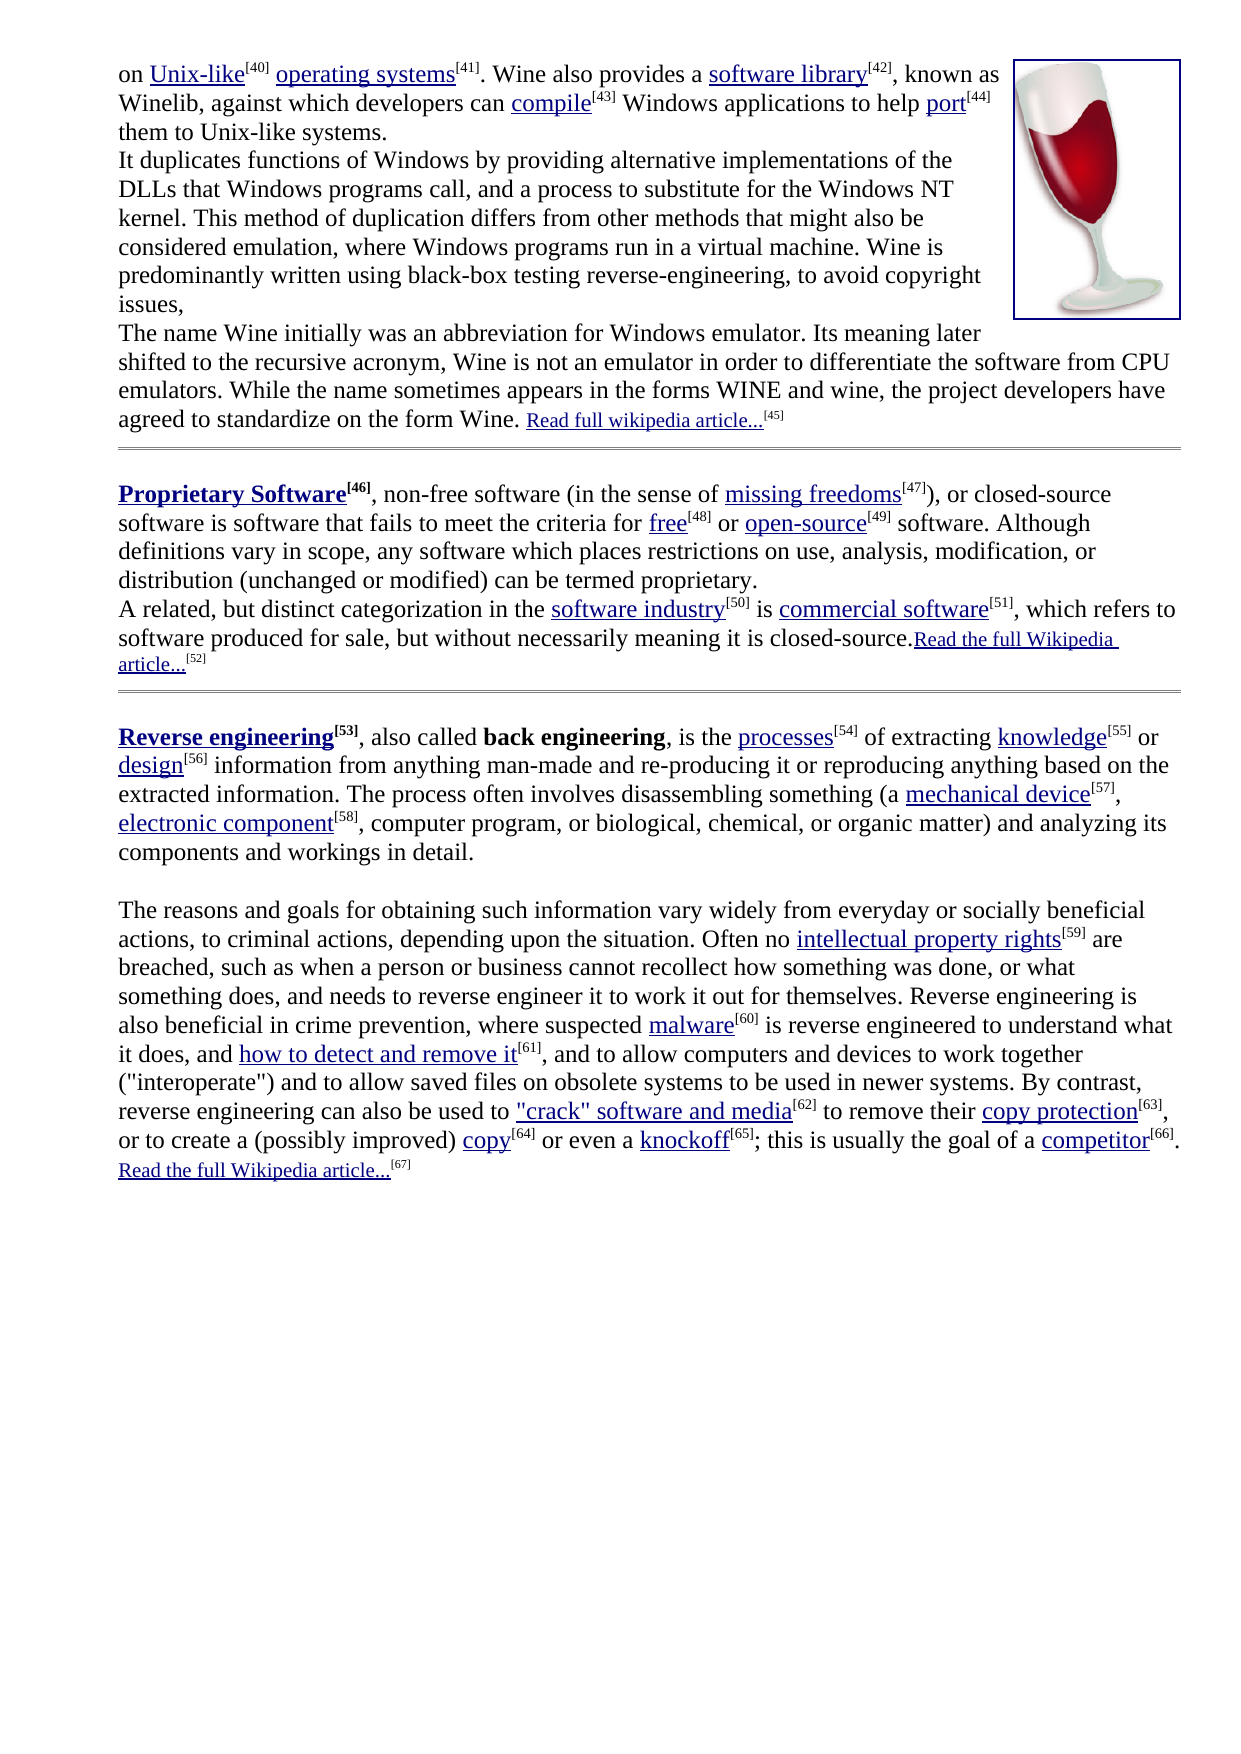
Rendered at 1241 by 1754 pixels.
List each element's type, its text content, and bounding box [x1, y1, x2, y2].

text Reverse engineering, also called back engineering, is the processes of extracting knowledge or design information from anything man-made and re-producing it or reproducing anything based on the extracted information. The process often involves disassembling something (a mechanical device, electronic component, computer program, or biological, chemical, or organic matter) and analyzing its components and workings in detail. [118, 722, 1181, 865]
text Proprietary Software, non-free software (in the sense of missing freedoms), or closed-source software is software that fails to meet the criteria for free or open-source software. Although definitions vary in scope, any software which places restrictions on use, analysis, modification, or distribution (unchanged or modified) can be termed proprietary. A related, but distinct categorization in the software industry is commercial software, which refers to software produced for sale, but without necessarily meaning it is closed-source.Read the full Wikipedia article... [118, 479, 1181, 676]
picture [1015, 61, 1179, 318]
text The reasons and goals for obtaining such information vary widely from everyday or socially beneficial actions, to criminal actions, depending upon the situation. Often no intellectual property rights are breached, such as when a person or business cannot recollect how something was done, or what something does, and needs to reverse engineer it to work it out for themselves. Reverse engineering is also beneficial in crime prevention, where suspected malware is reverse engineered to understand what it does, and how to detect and remove it, and to allow computers and devices to work together ("interoperate") and to allow saved files on obsolete systems to be used in newer systems. By contrast, reverse engineering can also be used to "crack" software and media to remove their copy protection, or to create a (possibly improved) copy or even a knockoff; this is usually the goal of a competitor. Read the full Wikipedia article... [118, 895, 1181, 1182]
text WINE: (recursive acronym for Wine Is Not an Emulator) is a free and open source compatibility layer software application that aims to allow applications designed for Microsoft Windows to run on Unix-like operating systems. Wine also provides a software library, known as Winelib, against which developers can compile Windows applications to help port them to Unix-like systems. It duplicates functions of Windows by providing alternative implementations of the DLLs that Windows programs call, and a process to substitute for the Windows NT kernel. This method of duplication differs from other methods that might also be considered emulation, where Windows programs run in a virtual machine. Wine is predominantly written using black-box testing reverse-engineering, to avoid copyright issues, The name Wine initially was an abbreviation for Windows emulator. Its meaning later shifted to the recursive acronym, Wine is not an emulator in order to differentiate the software from CPU emulators. While the name sometimes appears in the forms WINE and wine, the project developers have agreed to standardize on the form Wine. Read full wikipedia article... [118, 59, 1181, 433]
